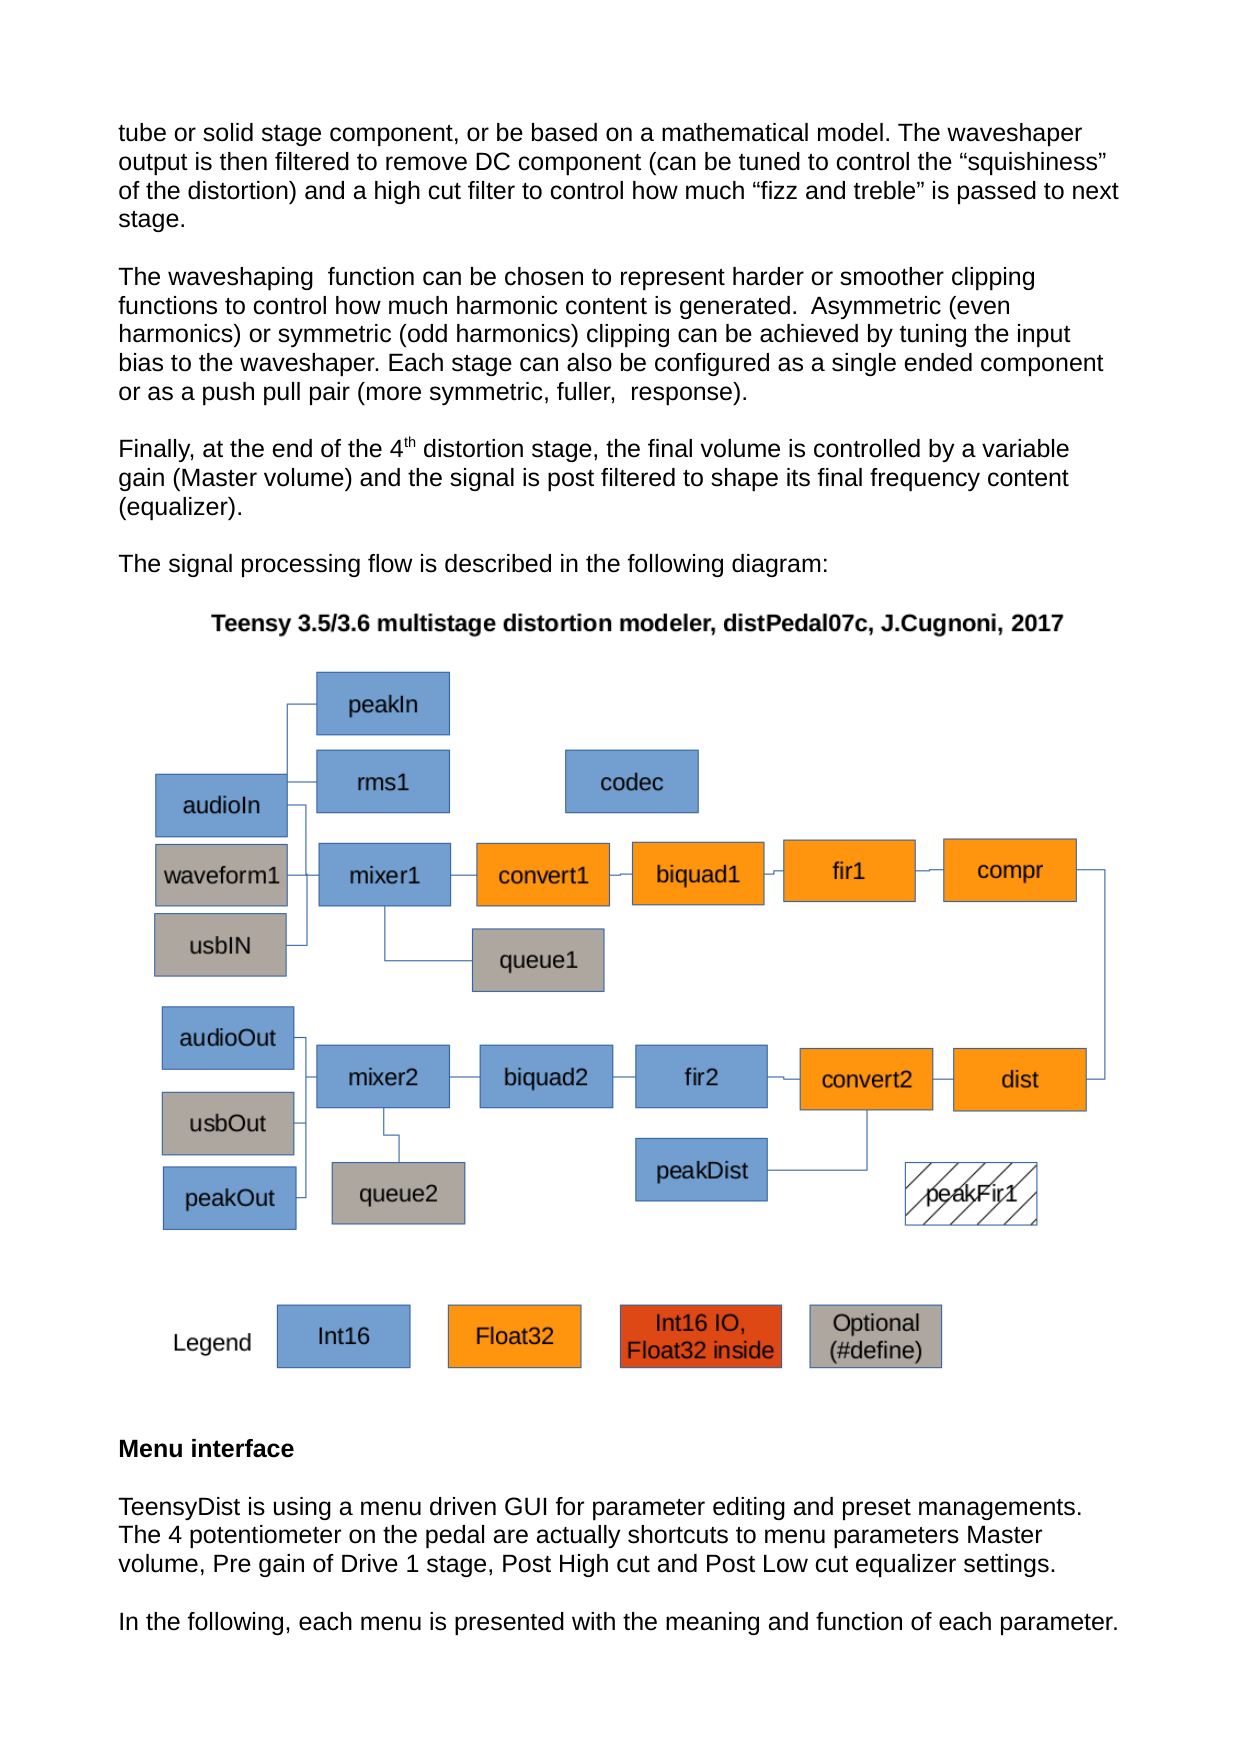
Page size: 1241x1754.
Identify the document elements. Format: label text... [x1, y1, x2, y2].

text Finally, at the end of the 4th distortion stage, the final volume is controlled by a variable gain (Master volume) and the signal is post filtered to shape its final frequency content (equalizer). [118, 434, 1122, 521]
text tube or solid stage component, or be based on a mathematical model. The waveshaper output is then filtered to remove DC component (can be tuned to control the “squishiness” of the distortion) and a high cut filter to control how much “fizz and treble” is passed to next stage. [118, 118, 1122, 233]
text The waveshaping function can be chosen to represent harder or smoother clipping functions to control how much harmonic content is generated. Asymmetric (even harmonics) or symmetric (odd harmonics) clipping can be achieved by tuning the input bias to the waveshaper. Each stage can also be configured as a single ended component or as a push pull pair (more symmetric, fuller, response). [118, 262, 1122, 406]
text In the following, each menu is presented with the meaning and function of each parameter. [118, 1606, 1122, 1635]
text Menu interface [118, 1434, 1122, 1463]
text TeensyDist is using a menu driven GUI for parameter editing and preset managements. The 4 potentiometer on the pedal are actually shortcuts to menu parameters Master volume, Pre gain of Drive 1 stage, Post High cut and Post Low cut equalizer settings. [118, 1491, 1122, 1578]
text The signal processing flow is described in the following diagram: [118, 549, 1122, 578]
picture [118, 606, 1123, 1377]
